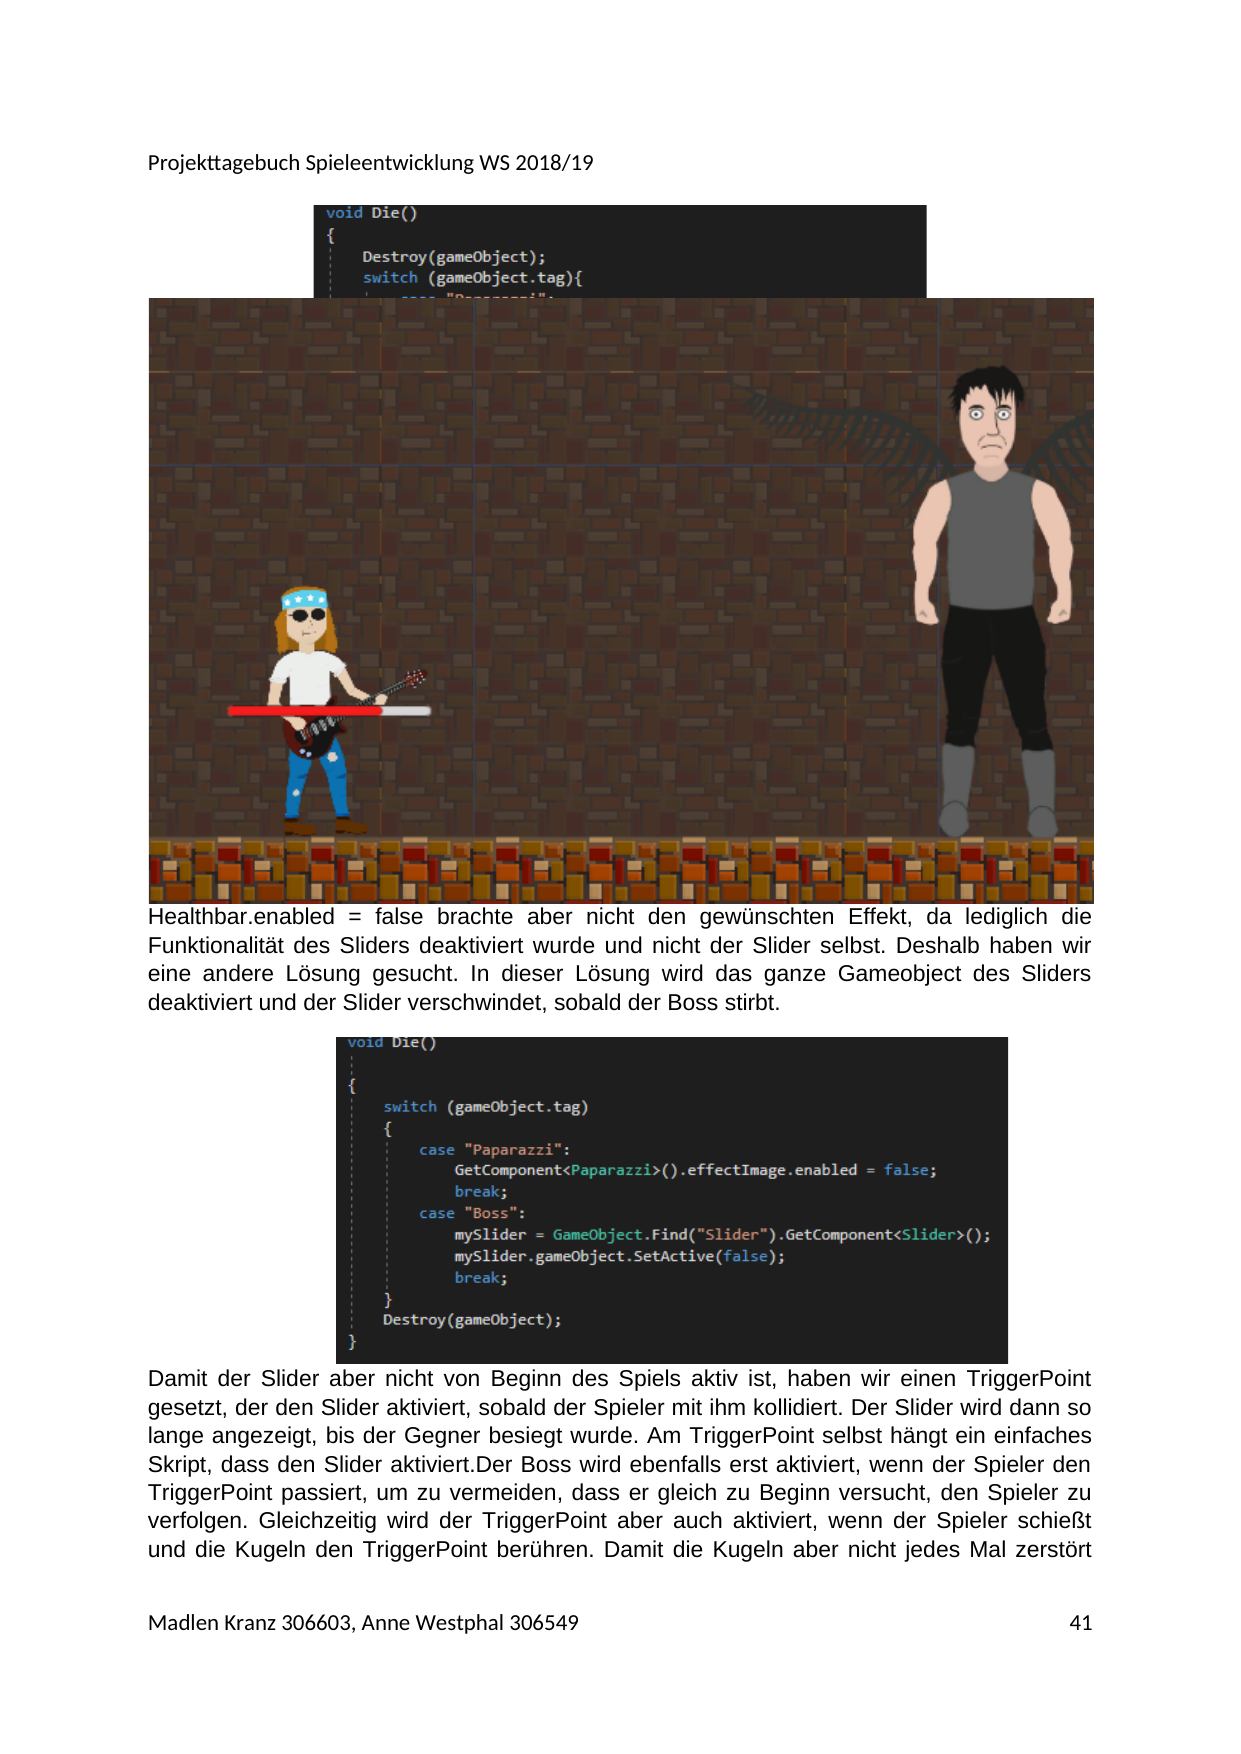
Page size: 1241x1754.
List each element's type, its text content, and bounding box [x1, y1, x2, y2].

picture [336, 1037, 1009, 1364]
text [148, 205, 313, 298]
picture [148, 205, 1094, 904]
text Healthbar.enabled = false brachte aber nicht den gewünschten Effekt, da lediglich die Funktionalität des Sliders deaktiviert wurde und nicht der Slider selbst. Deshalb haben wir eine andere Lösung gesucht. In dieser Lösung wird das ganze Gameobject des Sliders deaktiviert und der Slider verschwindet, sobald der Boss stirbt. [148, 904, 1093, 1015]
text Damit der Slider aber nicht von Beginn des Spiels aktiv ist, haben wir einen TriggerPoint gesetzt, der den Slider aktiviert, sobald der Spieler mit ihm kollidiert. Der Slider wird dann so lange angezeigt, bis der Gegner besiegt wurde. Am TriggerPoint selbst hängt ein einfaches Skript, dass den Slider aktiviert.Der Boss wird ebenfalls erst aktiviert, wenn der Spieler den TriggerPoint passiert, um zu vermeiden, dass er gleich zu Beginn versucht, den Spieler zu verfolgen. Gleichzeitig wird der TriggerPoint aber auch aktiviert, wenn der Spieler schießt und die Kugeln den TriggerPoint berühren. Damit die Kugeln aber nicht jedes Mal zerstört [148, 1029, 1093, 1562]
text [927, 205, 1093, 298]
